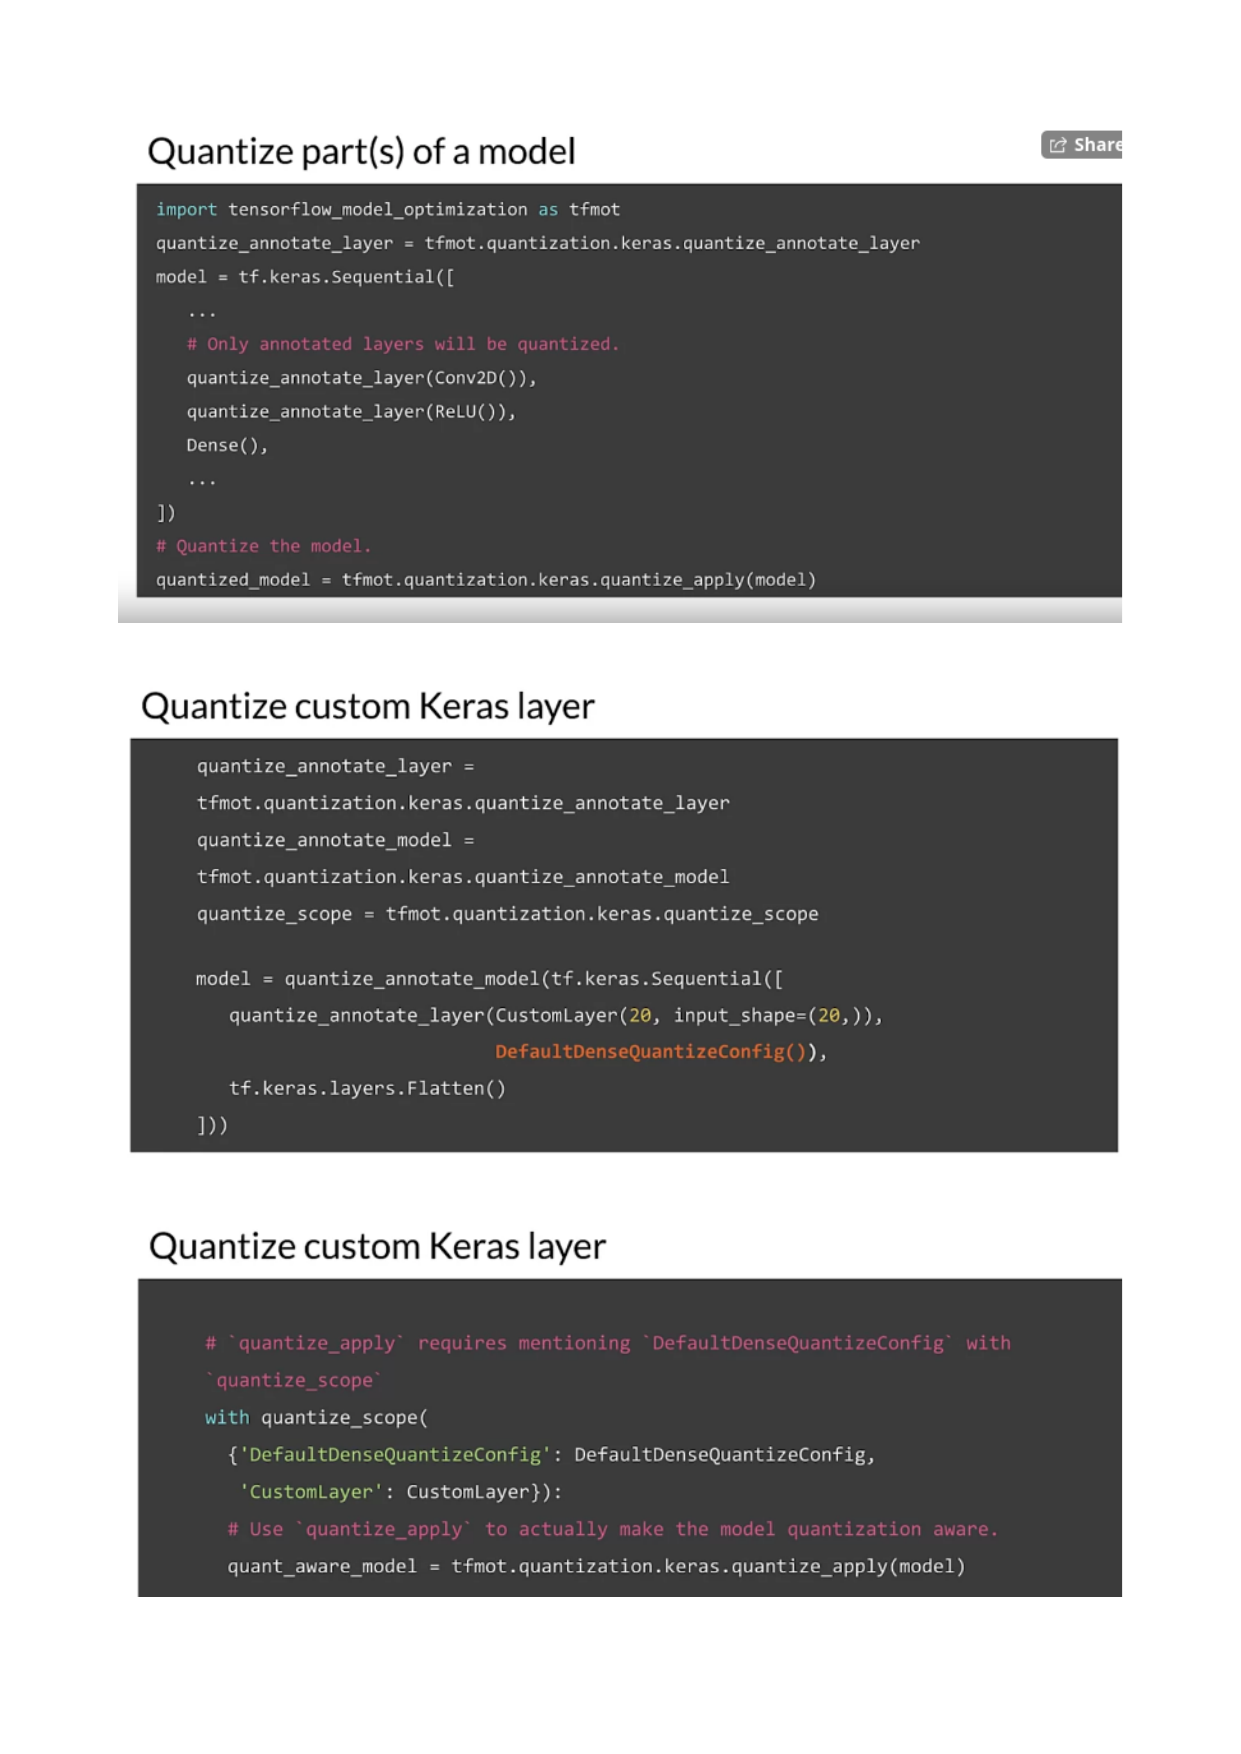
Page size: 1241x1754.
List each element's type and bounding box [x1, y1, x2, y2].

picture [118, 674, 1123, 1169]
picture [118, 118, 1123, 623]
picture [118, 1220, 1123, 1597]
